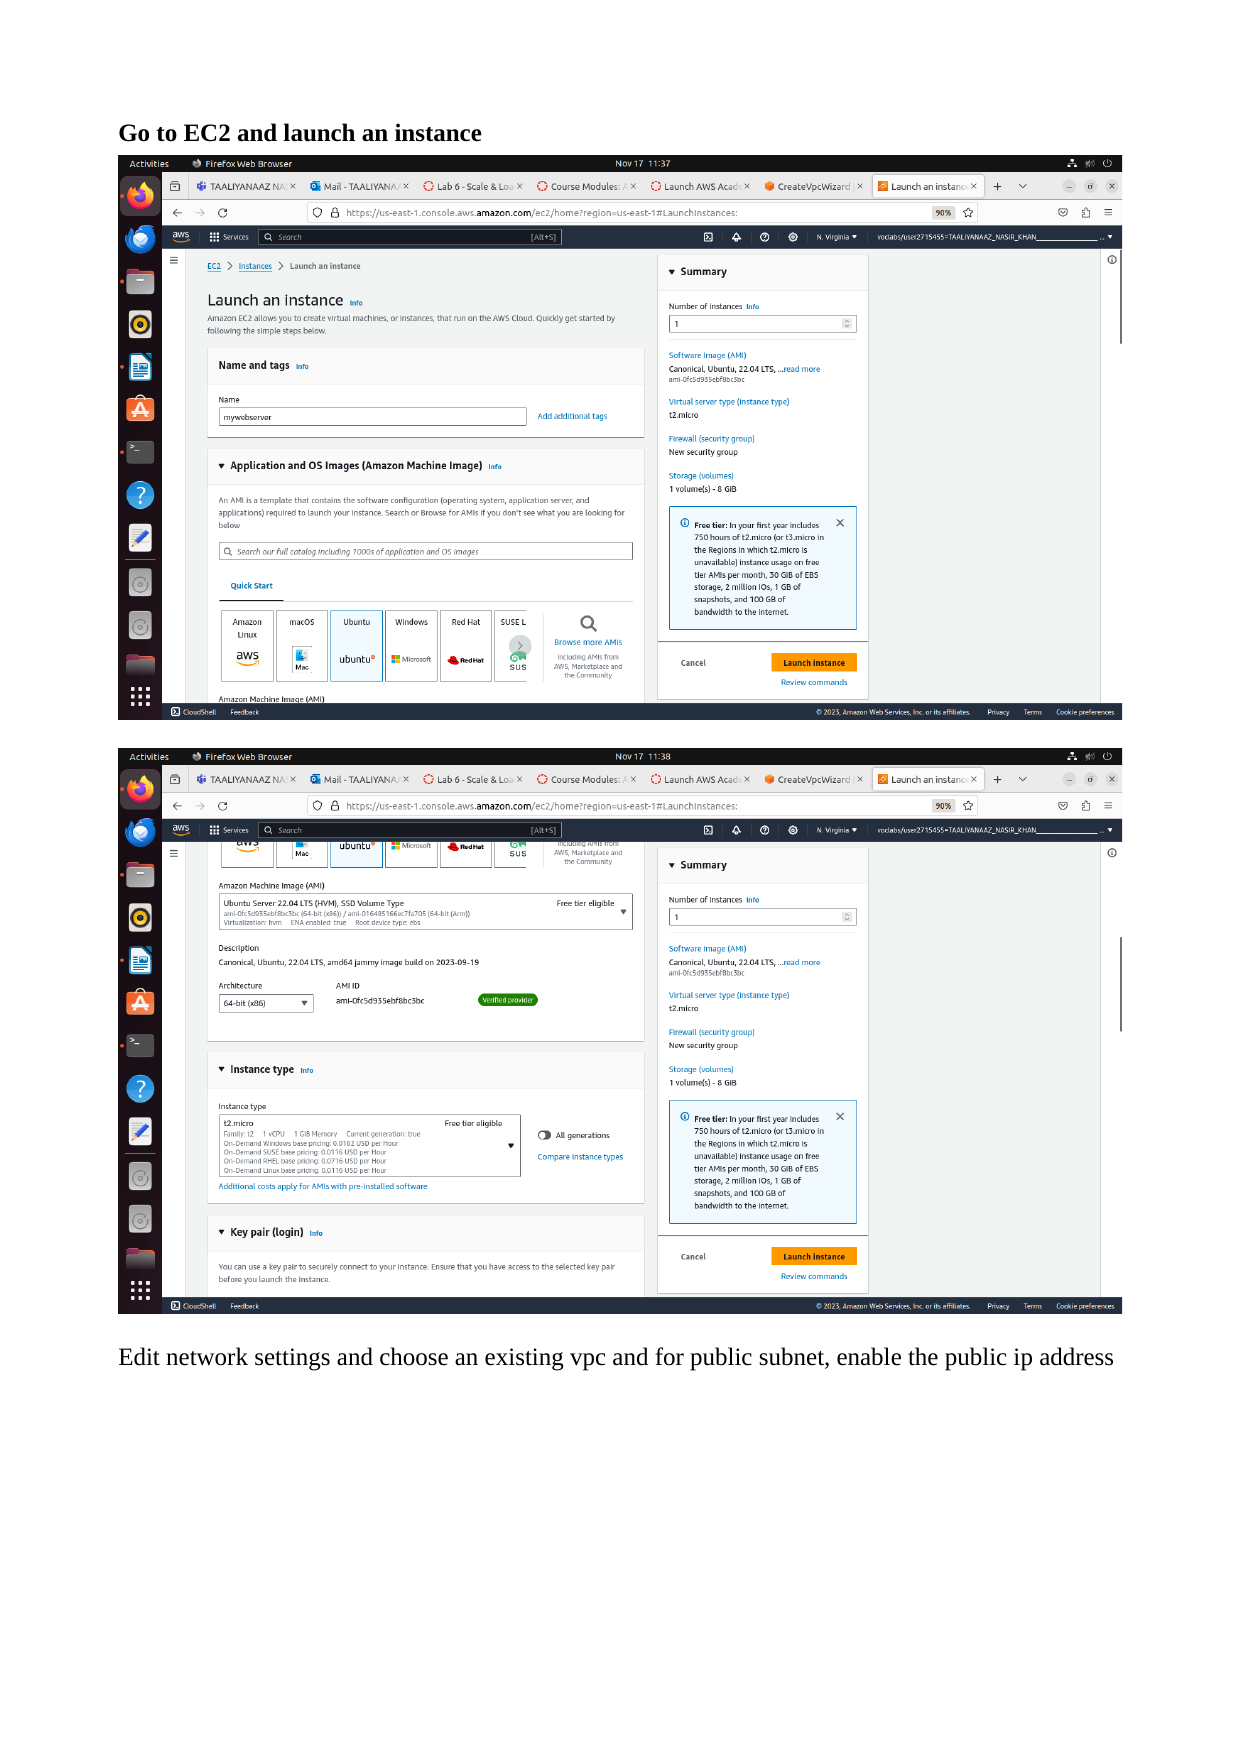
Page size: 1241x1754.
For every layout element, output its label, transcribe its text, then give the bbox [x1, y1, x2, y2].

picture [118, 155, 1123, 720]
picture [118, 748, 1123, 1314]
text Edit network settings and choose an existing vpc and for public subnet, enable the public ip address [118, 1342, 1122, 1371]
text Go to EC2 and launch an instance [118, 118, 1122, 147]
